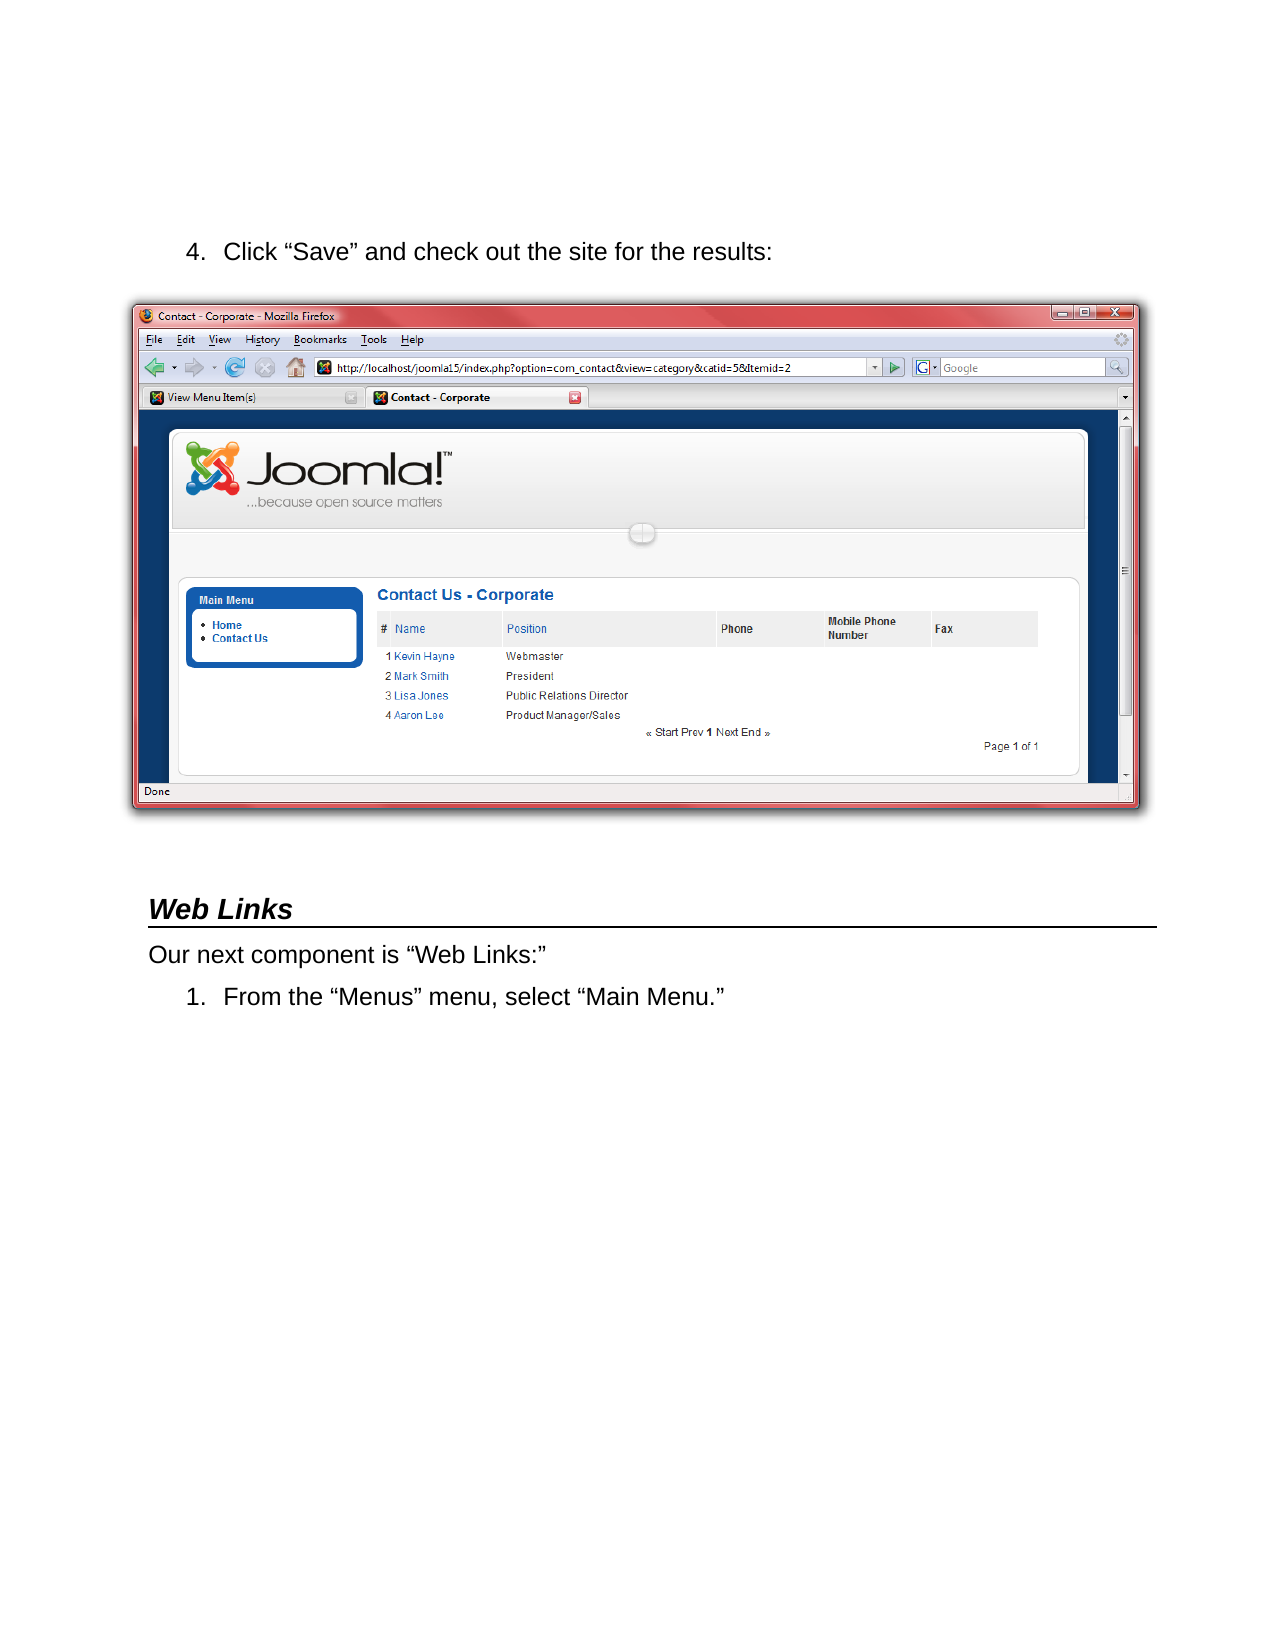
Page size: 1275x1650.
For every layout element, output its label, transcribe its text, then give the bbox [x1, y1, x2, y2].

list Click “Save” and check out the site for the results: [186, 237, 1157, 265]
text Our next component is “Web Links:” [148, 940, 1157, 969]
picture [119, 291, 1156, 825]
subtitle Web Links [148, 892, 1157, 926]
list From the “Menus” menu, select “Main Menu.” [186, 982, 1157, 1010]
